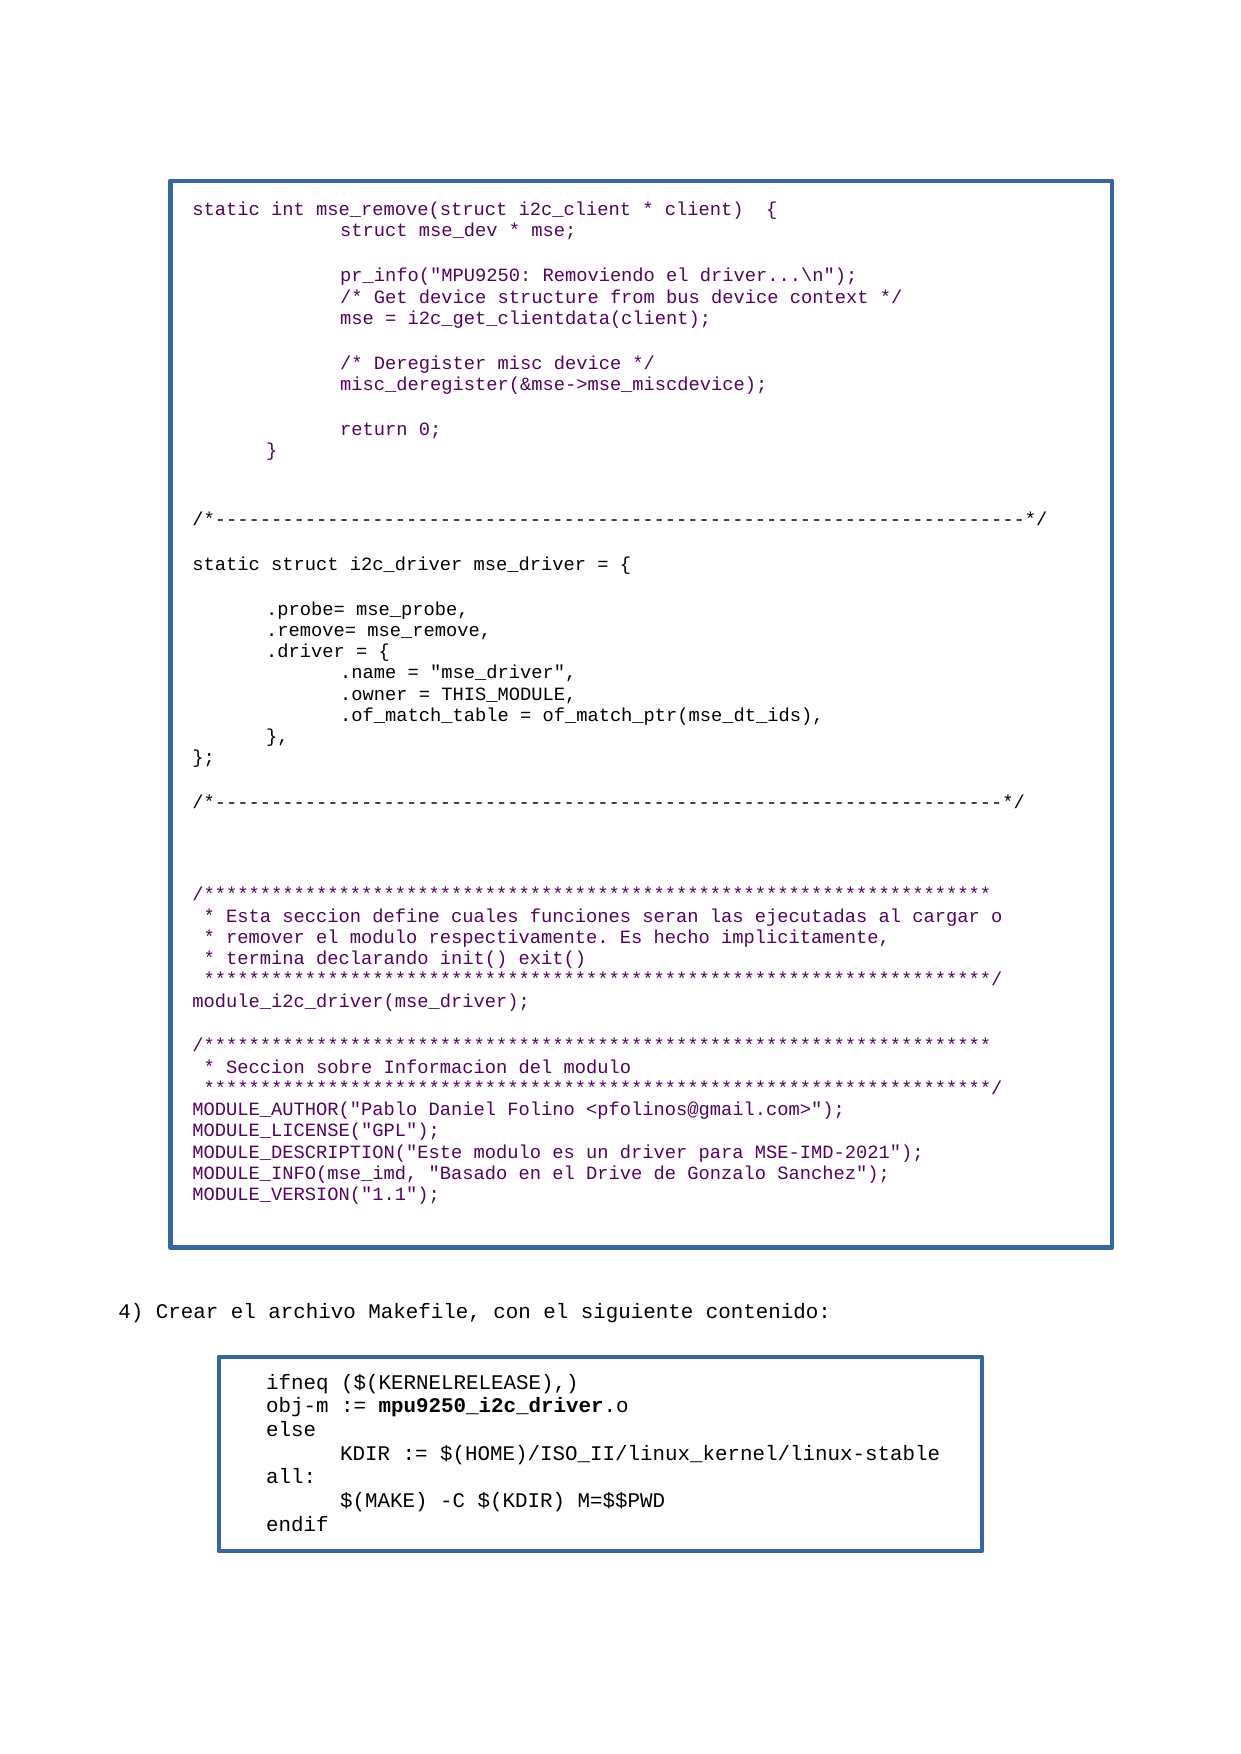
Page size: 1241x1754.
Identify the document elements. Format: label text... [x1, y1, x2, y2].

text [984, 1372, 1122, 1395]
text struct mse_dev * mse; [266, 221, 1110, 242]
text [984, 1514, 1122, 1537]
text * Seccion sobre Informacion del modulo [192, 1057, 1110, 1079]
text /*------------------------------------------------------------------------*/ [192, 509, 1110, 531]
text [1114, 441, 1122, 462]
text misc_deregister(&mse->mse_miscdevice); [266, 375, 1110, 396]
text static int mse_remove(struct i2c_client * client) { [192, 200, 1110, 221]
text .name = "mse_driver", [192, 663, 1110, 684]
text .remove= mse_remove, [192, 621, 1110, 642]
text $(MAKE) -C $(KDIR) M=$$PWD [266, 1490, 980, 1514]
text mse = i2c_get_clientdata(client); [266, 309, 1110, 330]
text * Esta seccion define cuales funciones seran las ejecutadas al cargar o [192, 906, 1110, 928]
text [984, 1466, 1122, 1490]
text else [266, 1419, 980, 1443]
text }; [192, 748, 1110, 769]
text return 0; [266, 420, 1110, 441]
text 4) Crear el archivo Makefile, con el siguiente contenido: [118, 1301, 1122, 1324]
text static struct i2c_driver mse_driver = { [192, 554, 1110, 576]
text MODULE_DESCRIPTION("Este modulo es un driver para MSE-IMD-2021"); [192, 1142, 1110, 1164]
text MODULE_INFO(mse_imd, "Basado en el Drive de Gonzalo Sanchez"); [192, 1164, 1110, 1185]
text }, [192, 727, 1110, 748]
text * remover el modulo respectivamente. Es hecho implicitamente, [192, 928, 1110, 949]
text **********************************************************************/ [192, 970, 1110, 991]
text ifneq ($(KERNELRELEASE),) [266, 1372, 980, 1395]
text obj-m := mpu9250_i2c_driver.o [266, 1395, 980, 1419]
text [1114, 727, 1122, 748]
text MODULE_AUTHOR("Pablo Daniel Folino <pfolinos@gmail.com>"); [192, 1100, 1110, 1121]
text MODULE_LICENSE("GPL"); [192, 1121, 1110, 1142]
text .probe= mse_probe, [192, 599, 1110, 621]
text [984, 1419, 1122, 1443]
text MODULE_VERSION("1.1"); [192, 1185, 1110, 1206]
text KDIR := $(HOME)/ISO_II/linux_kernel/linux-stable [266, 1443, 980, 1466]
text pr_info("MPU9250: Removiendo el driver...\n"); [266, 266, 1110, 287]
text /* Get device structure from bus device context */ [266, 287, 1110, 309]
text /*----------------------------------------------------------------------*/ [192, 793, 1110, 814]
text endif [266, 1514, 980, 1537]
text module_i2c_driver(mse_driver); [192, 991, 1110, 1013]
text /* Deregister misc device */ [266, 353, 1110, 375]
text **********************************************************************/ [192, 1079, 1110, 1100]
text [984, 1490, 1122, 1514]
text [984, 1443, 1122, 1466]
text all: [266, 1466, 980, 1490]
text [984, 1395, 1122, 1419]
text /********************************************************************** [192, 1036, 1110, 1057]
text /********************************************************************** [192, 885, 1110, 906]
text [1114, 748, 1122, 769]
text .driver = { [192, 642, 1110, 663]
text } [266, 441, 1110, 462]
text * termina declarando init() exit() [192, 949, 1110, 970]
text .owner = THIS_MODULE, [192, 684, 1110, 706]
text .of_match_table = of_match_ptr(mse_dt_ids), [192, 706, 1110, 727]
